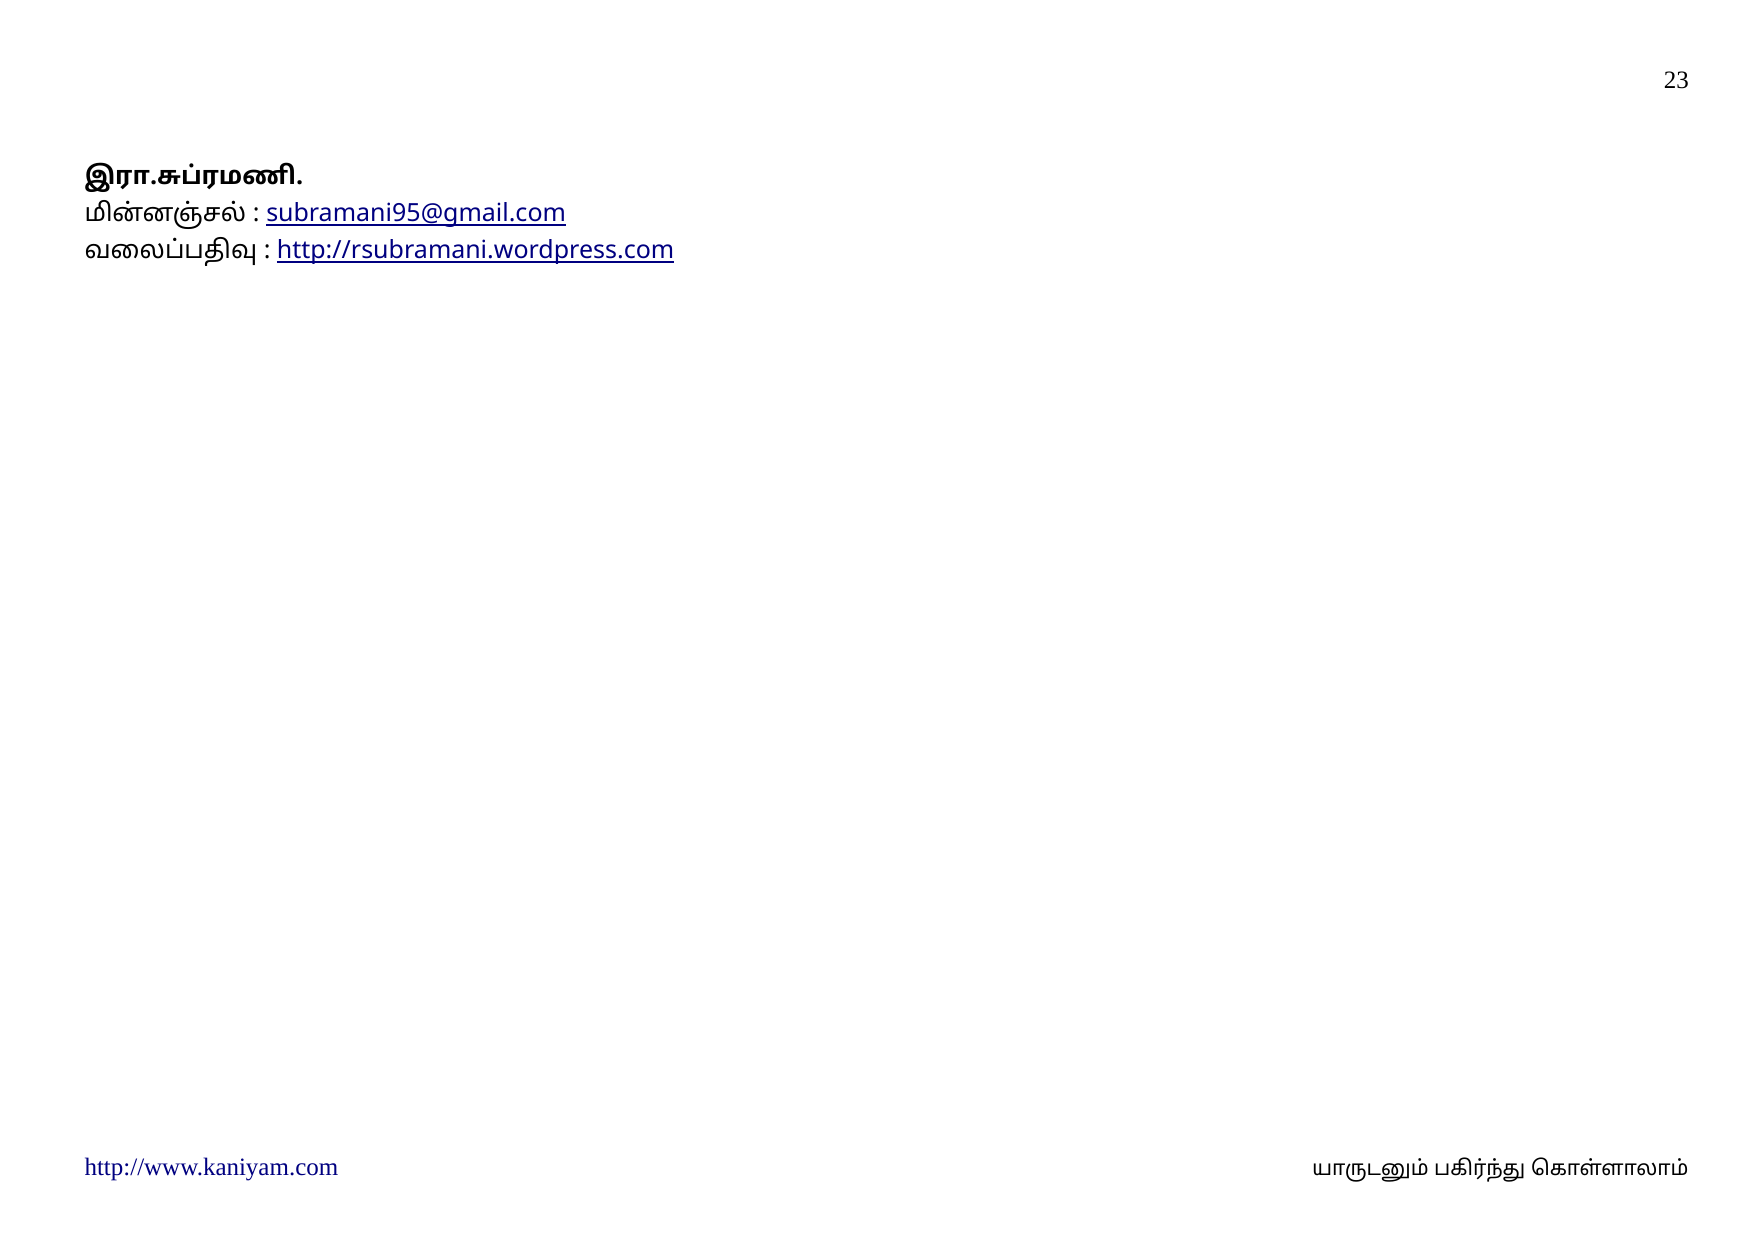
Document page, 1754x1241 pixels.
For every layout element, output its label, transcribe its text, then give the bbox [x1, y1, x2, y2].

subtitle இரா.சுப்ரமணி. [84, 158, 1688, 195]
text மின்னஞ்சல் : subramani95@gmail.com வலைப்பதிவு : http://rsubramani.wordpress.com [84, 195, 1688, 269]
